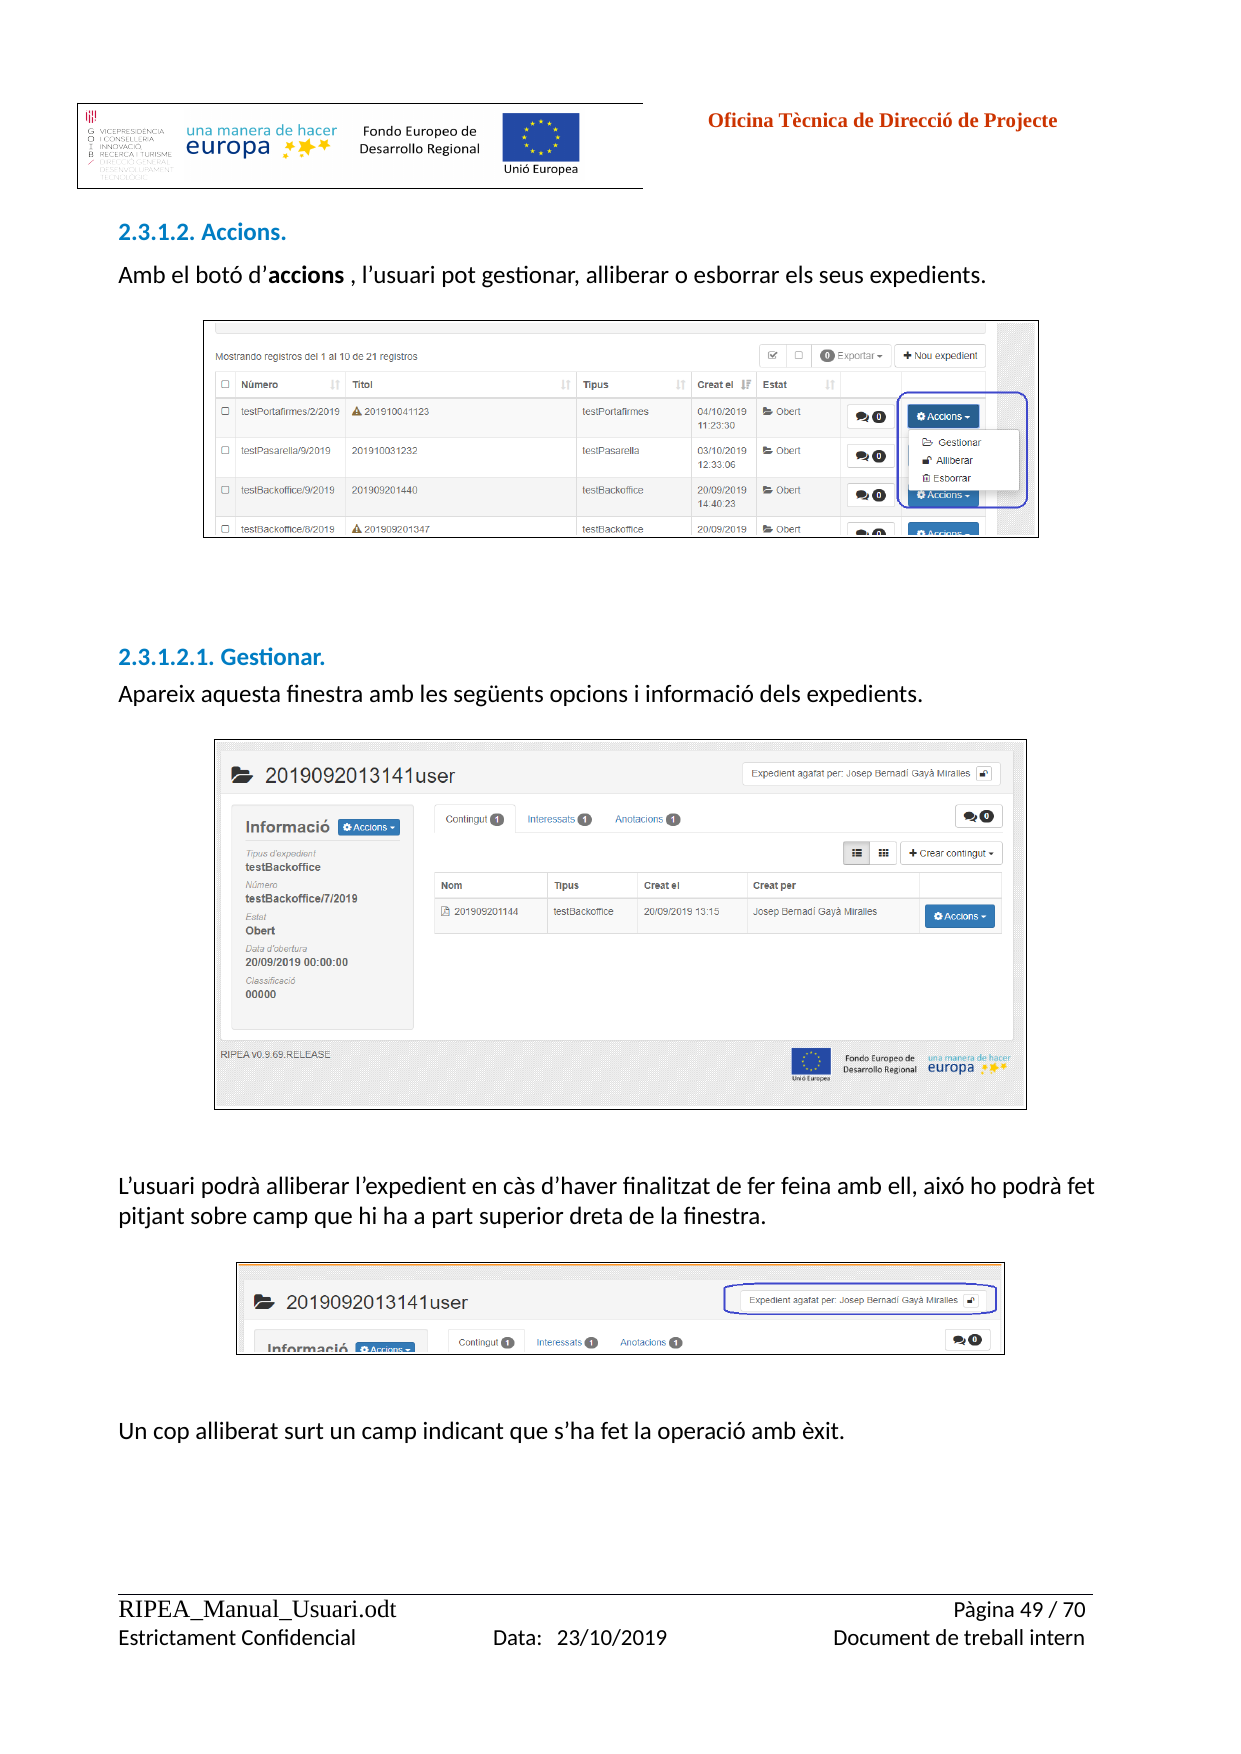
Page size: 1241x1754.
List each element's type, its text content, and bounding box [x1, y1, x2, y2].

picture [205, 323, 1035, 535]
text L’usuari podrà alliberar l’expedient en càs d’haver finalitzat de fer feina amb ell, aixó ho podrà fet pitjant sobre camp que hi ha a part superior dreta de la finestra. [118, 1170, 1122, 1231]
picture [238, 1264, 1002, 1352]
subtitle 2.3.1.2.1. Gestionar. [118, 642, 1122, 672]
picture [216, 742, 1024, 1106]
picture [184, 108, 585, 182]
text Apareix aquesta finestra amb les següents opcions i informació dels expedients. [118, 678, 1122, 709]
picture [82, 108, 178, 182]
subtitle 2.3.1.2. Accions. [118, 216, 1122, 247]
text Amb el botó d’accions , l’usuari pot gestionar, alliberar o esborrar els seus expedients. [118, 259, 1122, 290]
text Un cop alliberat surt un camp indicant que s’ha fet la operació amb èxit. [118, 1416, 1122, 1446]
